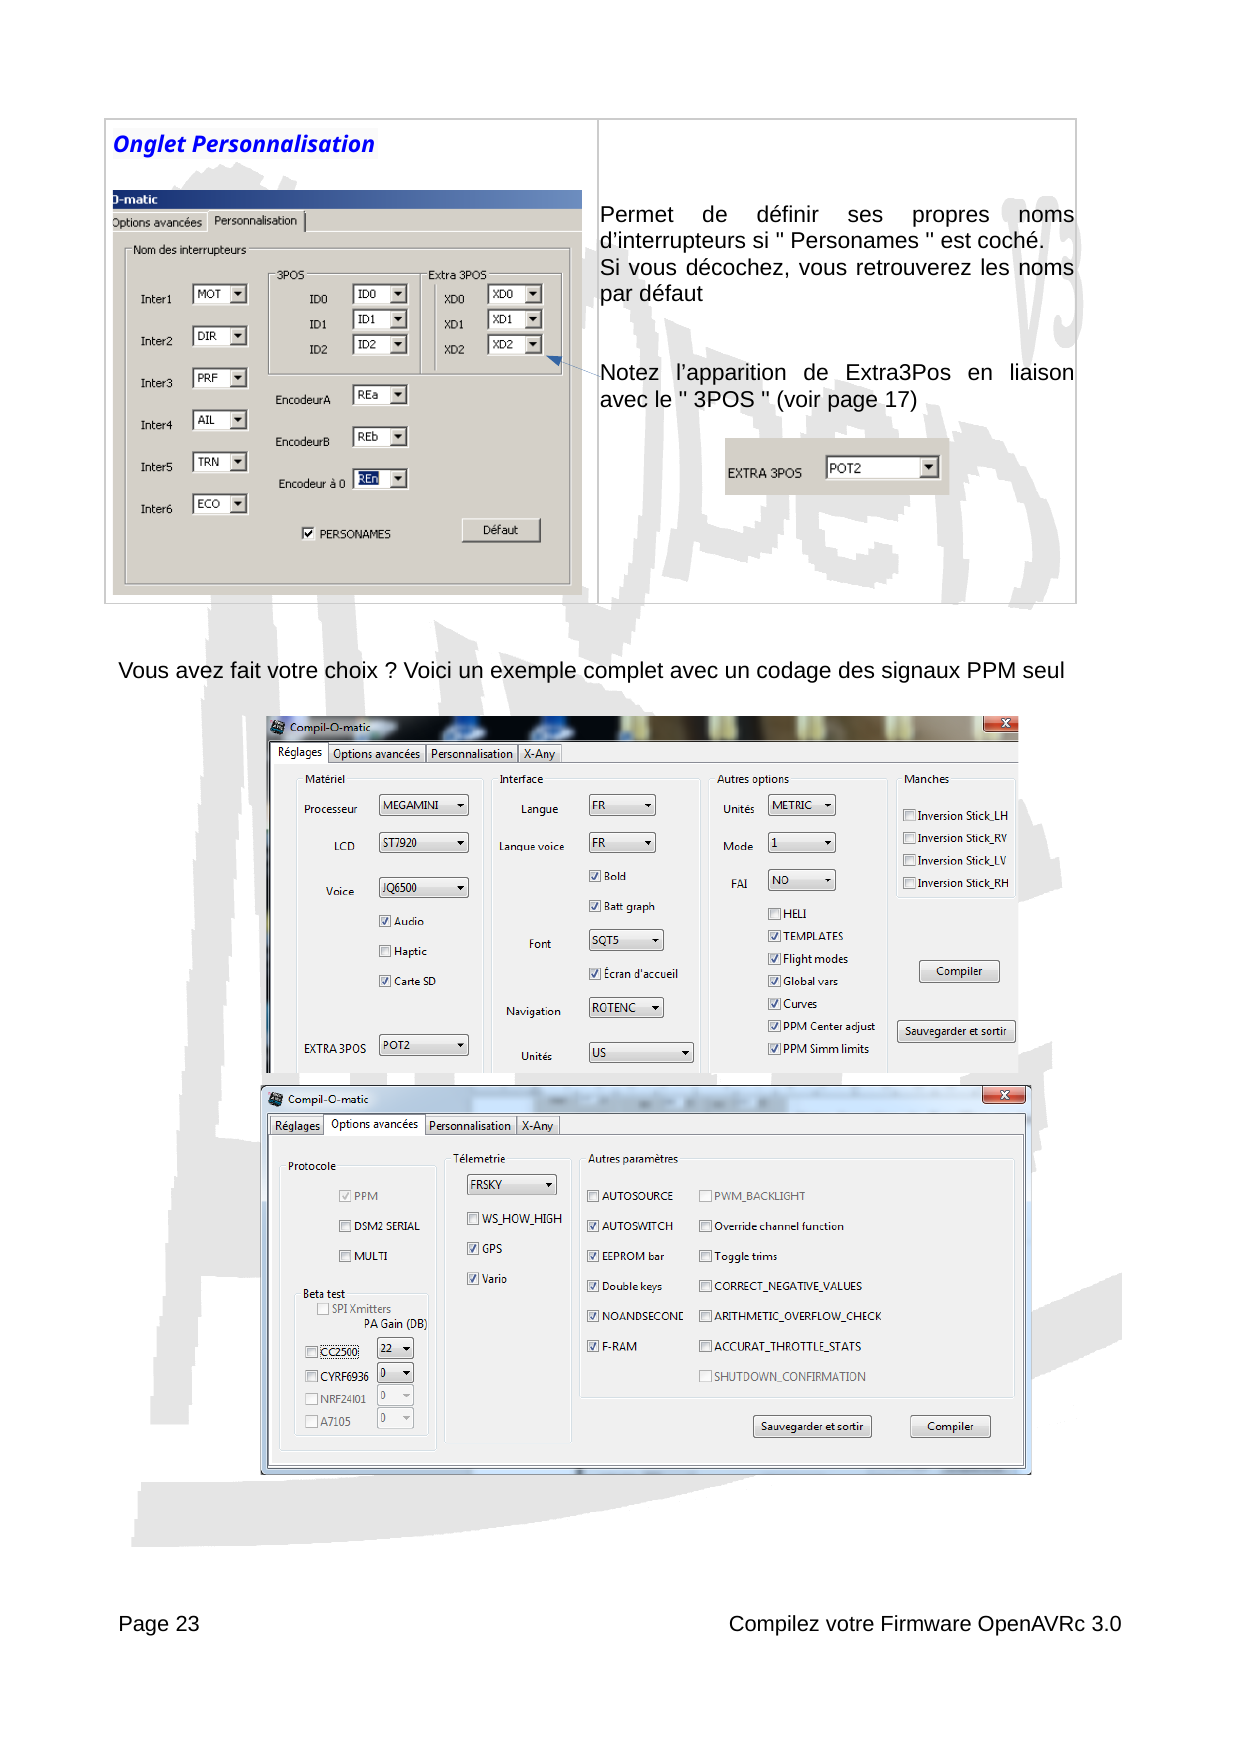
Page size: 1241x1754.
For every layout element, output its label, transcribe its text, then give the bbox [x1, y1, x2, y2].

text Vous avez fait votre choix ? Voici un exemple complet avec un codage des signaux PPM seul [118, 657, 1122, 683]
table_header Onglet Personnalisation [106, 120, 597, 602]
picture [266, 716, 1019, 1073]
table_header Permet de définir ses propres noms d’interrupteurs si '' Personames '' est coché. Si vous décochez, vous retrouverez les noms par défaut Notez l’apparition de Extra3Pos en liaison avec le '' 3POS '' (voir page 17) [599, 120, 1075, 602]
picture [260, 1085, 1032, 1475]
